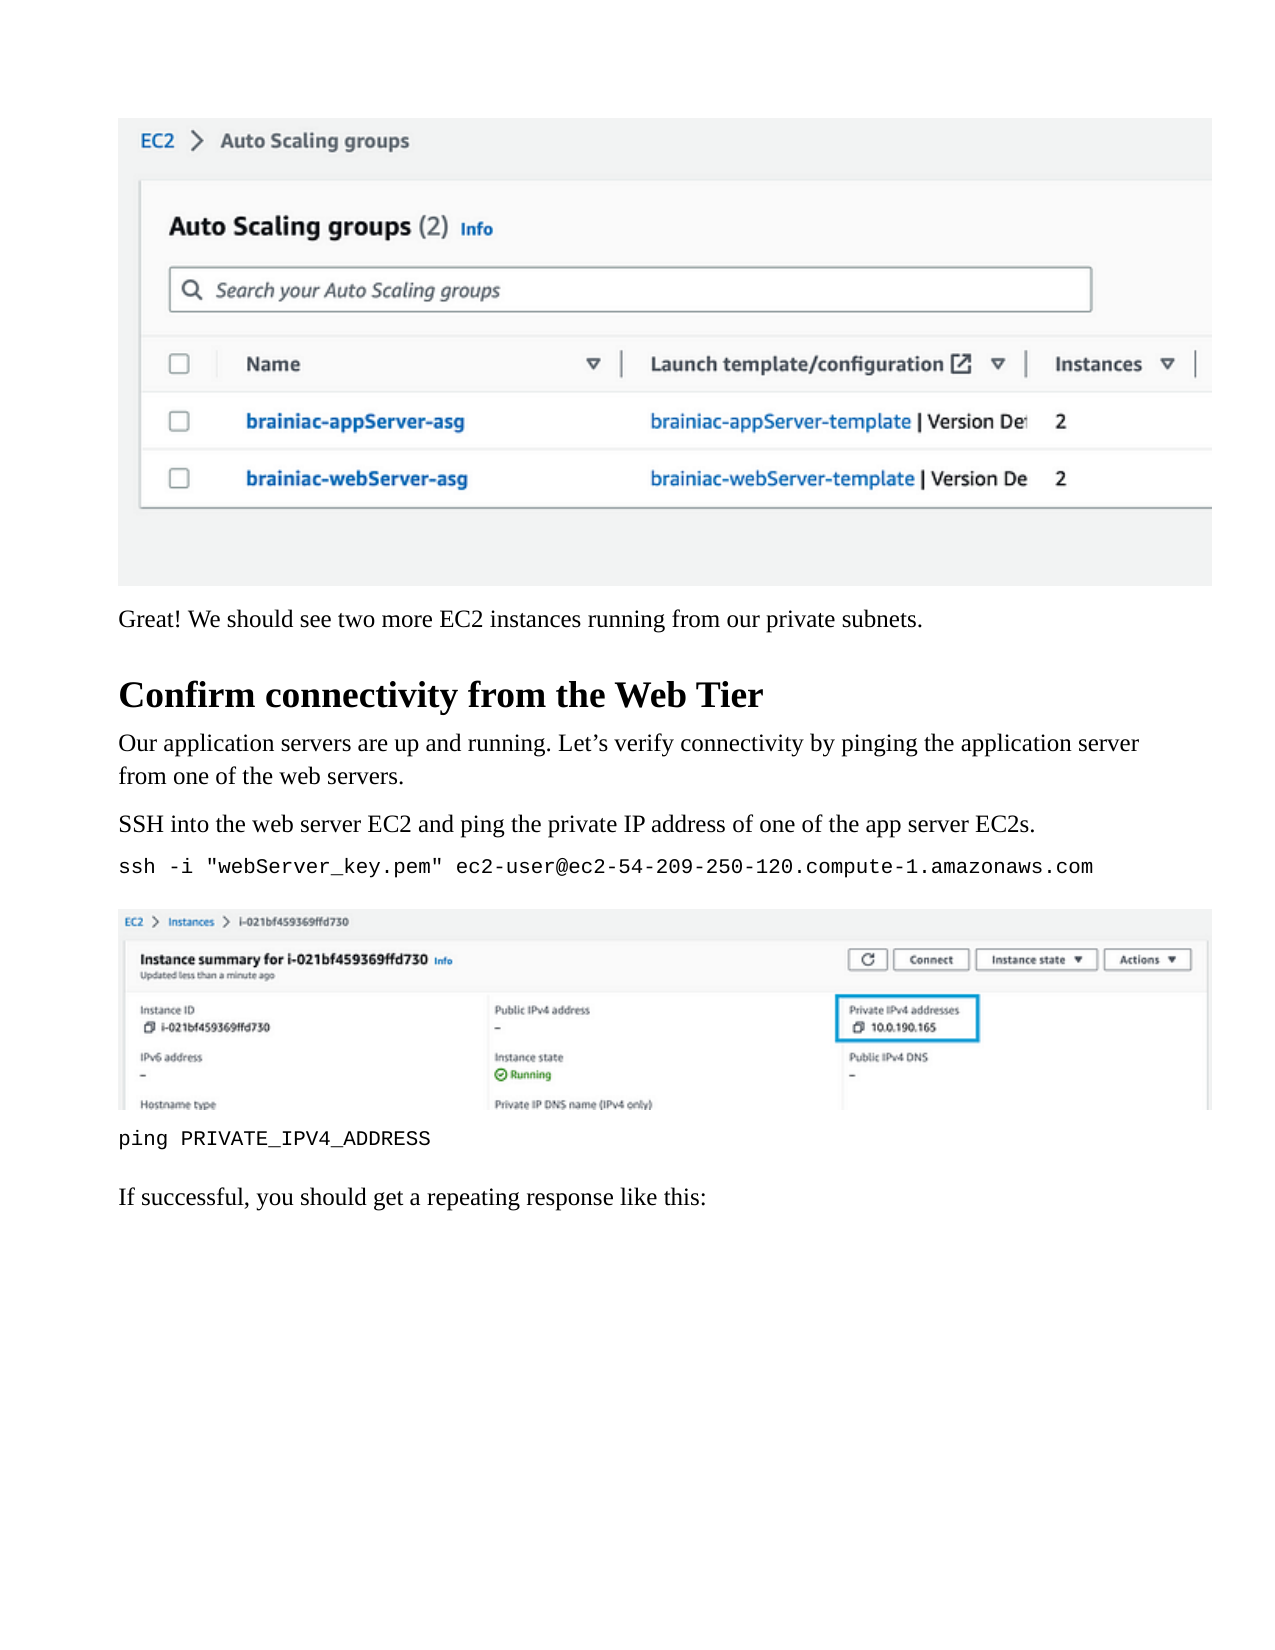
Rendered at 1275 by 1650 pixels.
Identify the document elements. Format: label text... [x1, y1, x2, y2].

subtitle Confirm connectivity from the Web Tier [118, 673, 1157, 716]
picture [118, 909, 1212, 1110]
text SSH into the web server EC2 and ping the private IP address of one of the app server EC2s. [118, 809, 1157, 838]
text Our application servers are up and running. Let’s verify connectivity by pinging the application server from one of the web servers. [118, 728, 1157, 790]
text If successful, you should get a repeating response like this: [118, 1182, 1157, 1210]
picture [118, 118, 1212, 586]
text Great! We should see two more EC2 instances running from our private subnets. [118, 604, 1157, 633]
text ssh -i "webServer_key.pem" ec2-user@ec2-54-209-250-120.compute-1.amazonaws.com [118, 856, 1157, 880]
text ping PRIVATE_IPV4_ADDRESS [118, 1128, 1157, 1152]
